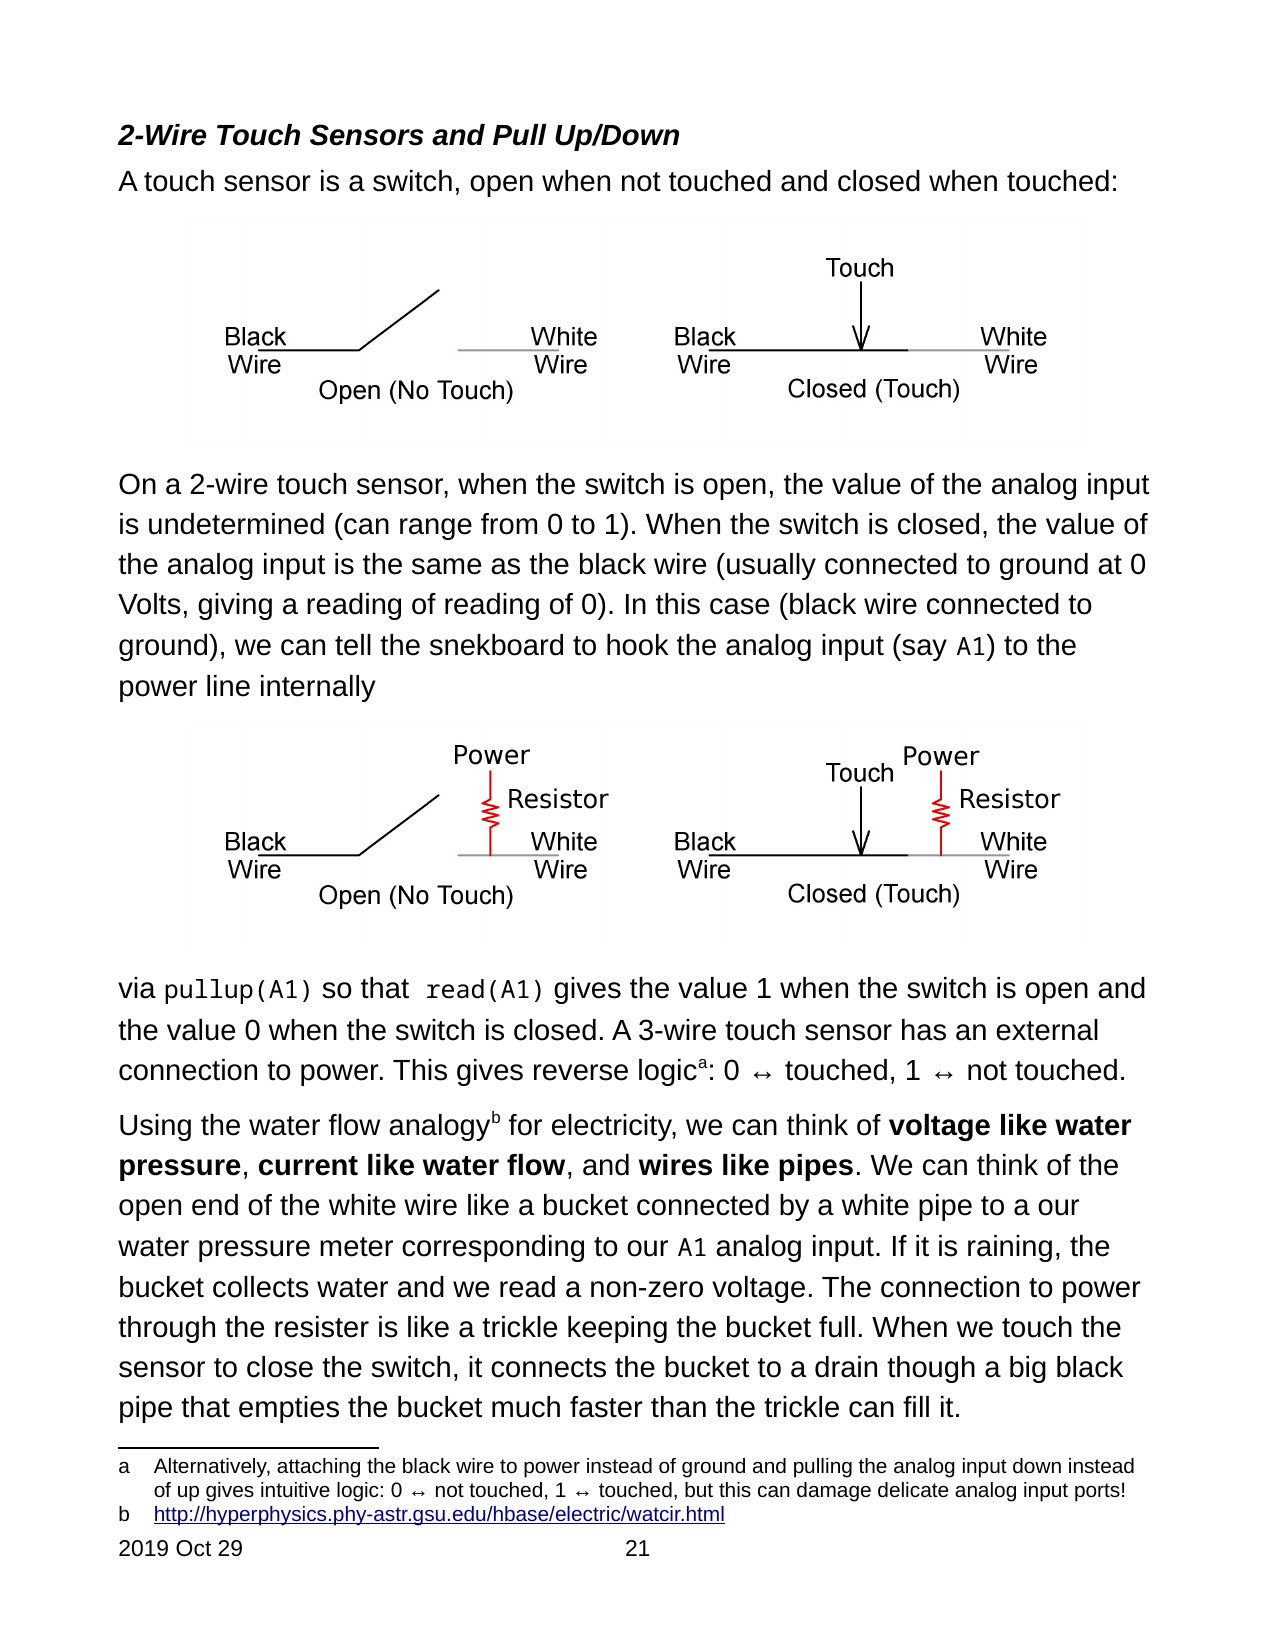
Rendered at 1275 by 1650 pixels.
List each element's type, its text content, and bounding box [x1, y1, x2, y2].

picture [187, 723, 1088, 951]
text via pullup(A1) so that read(A1) gives the value 1 when the switch is open and the value 0 when the switch is closed. A 3-wire touch sensor has an external connection to power. This gives reverse logic: 0 ↔ touched, 1 ↔ not touched. [118, 971, 1157, 1087]
picture [187, 218, 1088, 446]
text A touch sensor is a switch, open when not touched and closed when touched: [118, 164, 1157, 198]
text On a 2-wire touch sensor, when the switch is open, the value of the analog input is undetermined (can range from 0 to 1). When the switch is closed, the value of the analog input is the same as the black wire (usually connected to ground at 0 Volts, giving a reading of reading of 0). In this case (black wire connected to ground), we can tell the snekboard to hook the analog input (say A1) to the power line internally [118, 467, 1157, 702]
text http://hyperphysics.phy-astr.gsu.edu/hbase/electric/watcir.html [118, 1502, 1157, 1526]
subtitle 2-Wire Touch Sensors and Pull Up/Down [118, 118, 1157, 152]
text Alternatively, attaching the black wire to power instead of ground and pulling the analog input down instead of up gives intuitive logic: 0 ↔ not touched, 1 ↔ touched, but this can damage delicate analog input ports! [118, 1454, 1157, 1502]
text Using the water flow analogy for electricity, we can think of voltage like water pressure, current like water flow, and wires like pipes. We can think of the open end of the white wire like a bucket connected by a white pipe to a our water pressure meter corresponding to our A1 analog input. If it is raining, the bucket collects water and we read a non-zero voltage. The connection to power through the resister is like a trickle keeping the bucket full. When we touch the sensor to close the switch, it connects the bucket to a drain though a big black pipe that empties the bucket much faster than the trickle can fill it. [118, 1108, 1157, 1424]
